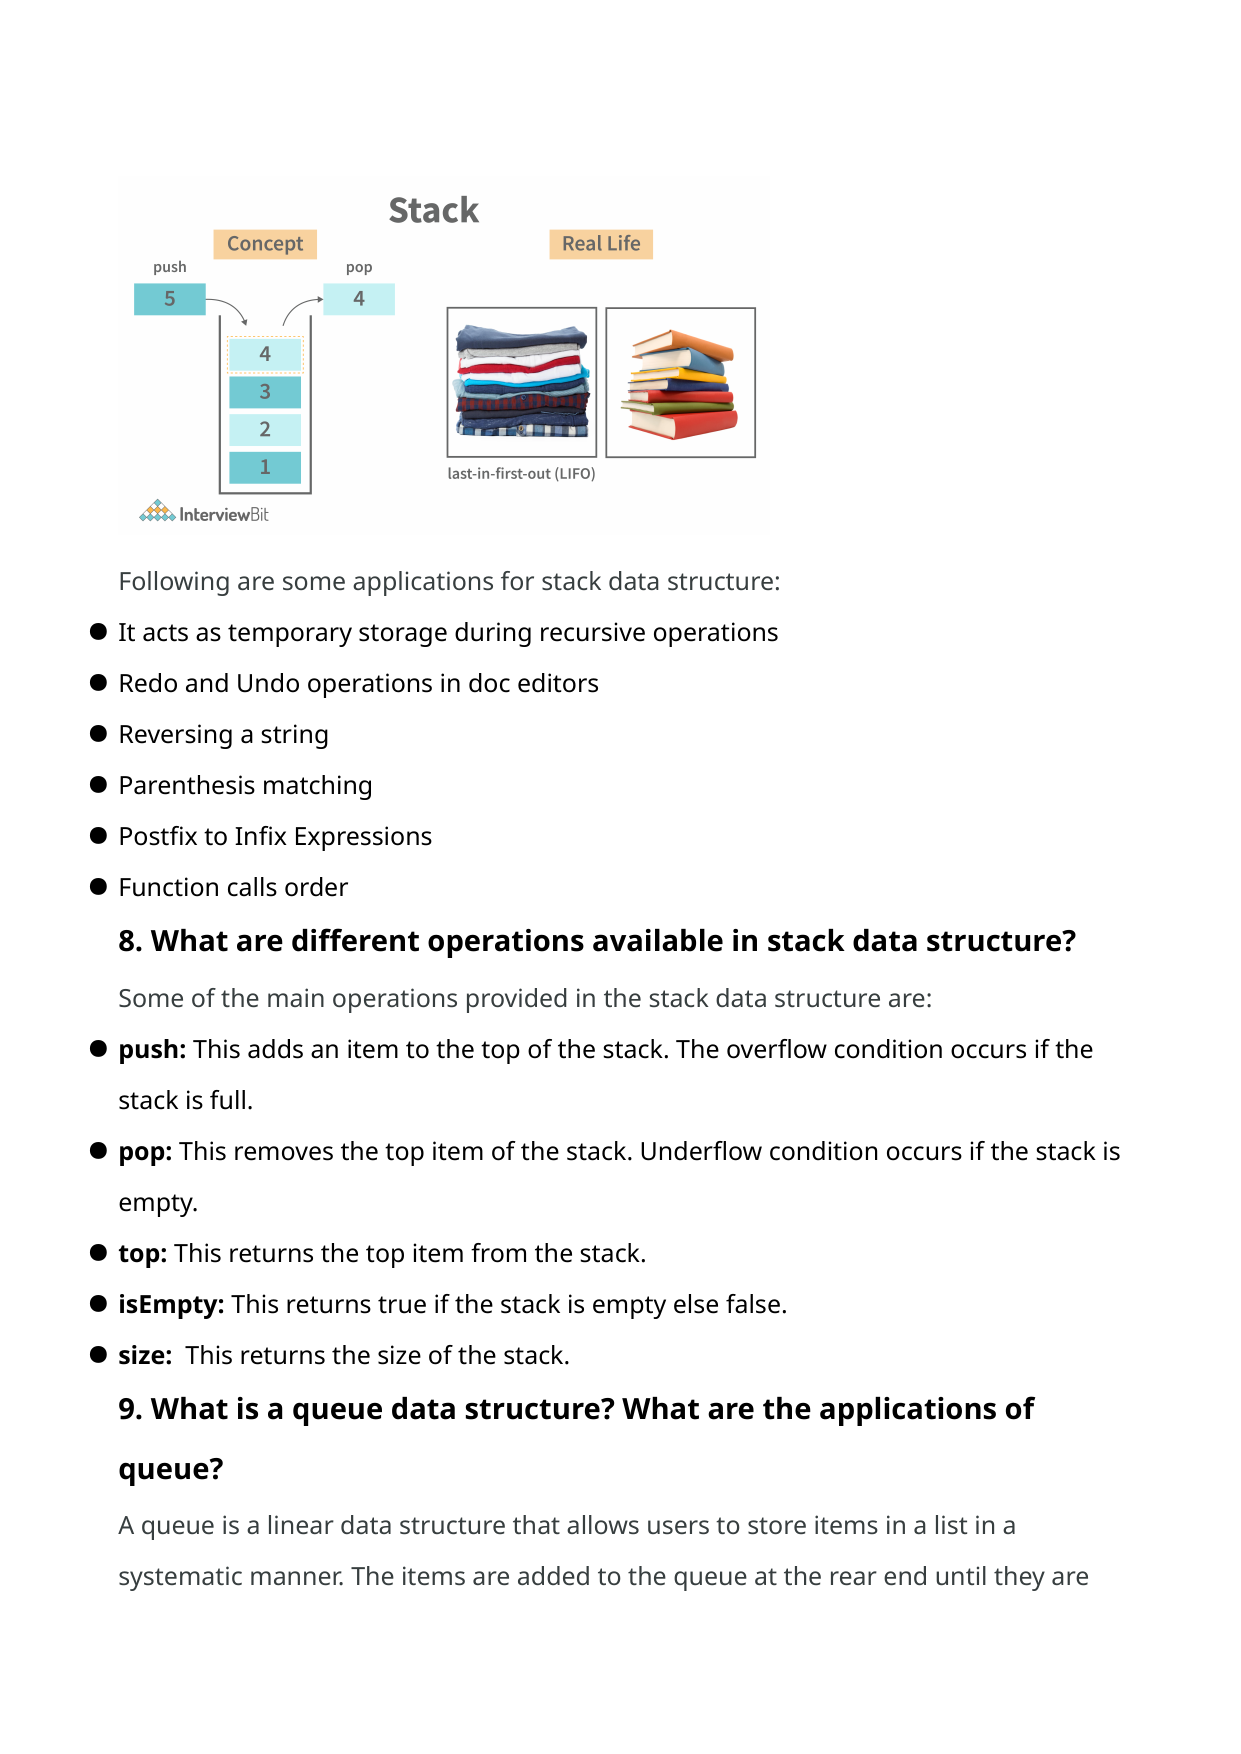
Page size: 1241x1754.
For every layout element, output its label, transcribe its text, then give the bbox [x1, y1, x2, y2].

subtitle 8. What are different operations available in stack data structure? [118, 921, 1122, 960]
text Following are some applications for stack data structure: [118, 563, 1122, 597]
list Reversing a string [118, 717, 1122, 751]
list top: This returns the top item from the stack. [118, 1235, 1122, 1269]
list isEmpty: This returns true if the stack is empty else false. [118, 1286, 1122, 1321]
list size: This returns the size of the stack. [118, 1337, 1122, 1372]
list Function calls order [118, 870, 1122, 904]
text A queue is a linear data structure that allows users to store items in a list in a systematic manner. The items are added to the queue at the rear end until they are [118, 1507, 1122, 1593]
list pop: This removes the top item of the stack. Underflow condition occurs if the stack is empty. [118, 1133, 1122, 1218]
list Parenthesis matching [118, 768, 1122, 802]
list push: This adds an item to the top of the stack. The overflow condition occurs if the stack is full. [118, 1031, 1122, 1116]
list Redo and Undo operations in doc editors [118, 666, 1122, 699]
subtitle 9. What is a queue data structure? What are the applications of queue? [118, 1388, 1122, 1488]
list It acts as temporary storage during recursive operations [118, 614, 1122, 648]
list Postfix to Infix Expressions [118, 819, 1122, 853]
text Some of the main operations provided in the stack data structure are: [118, 980, 1122, 1014]
